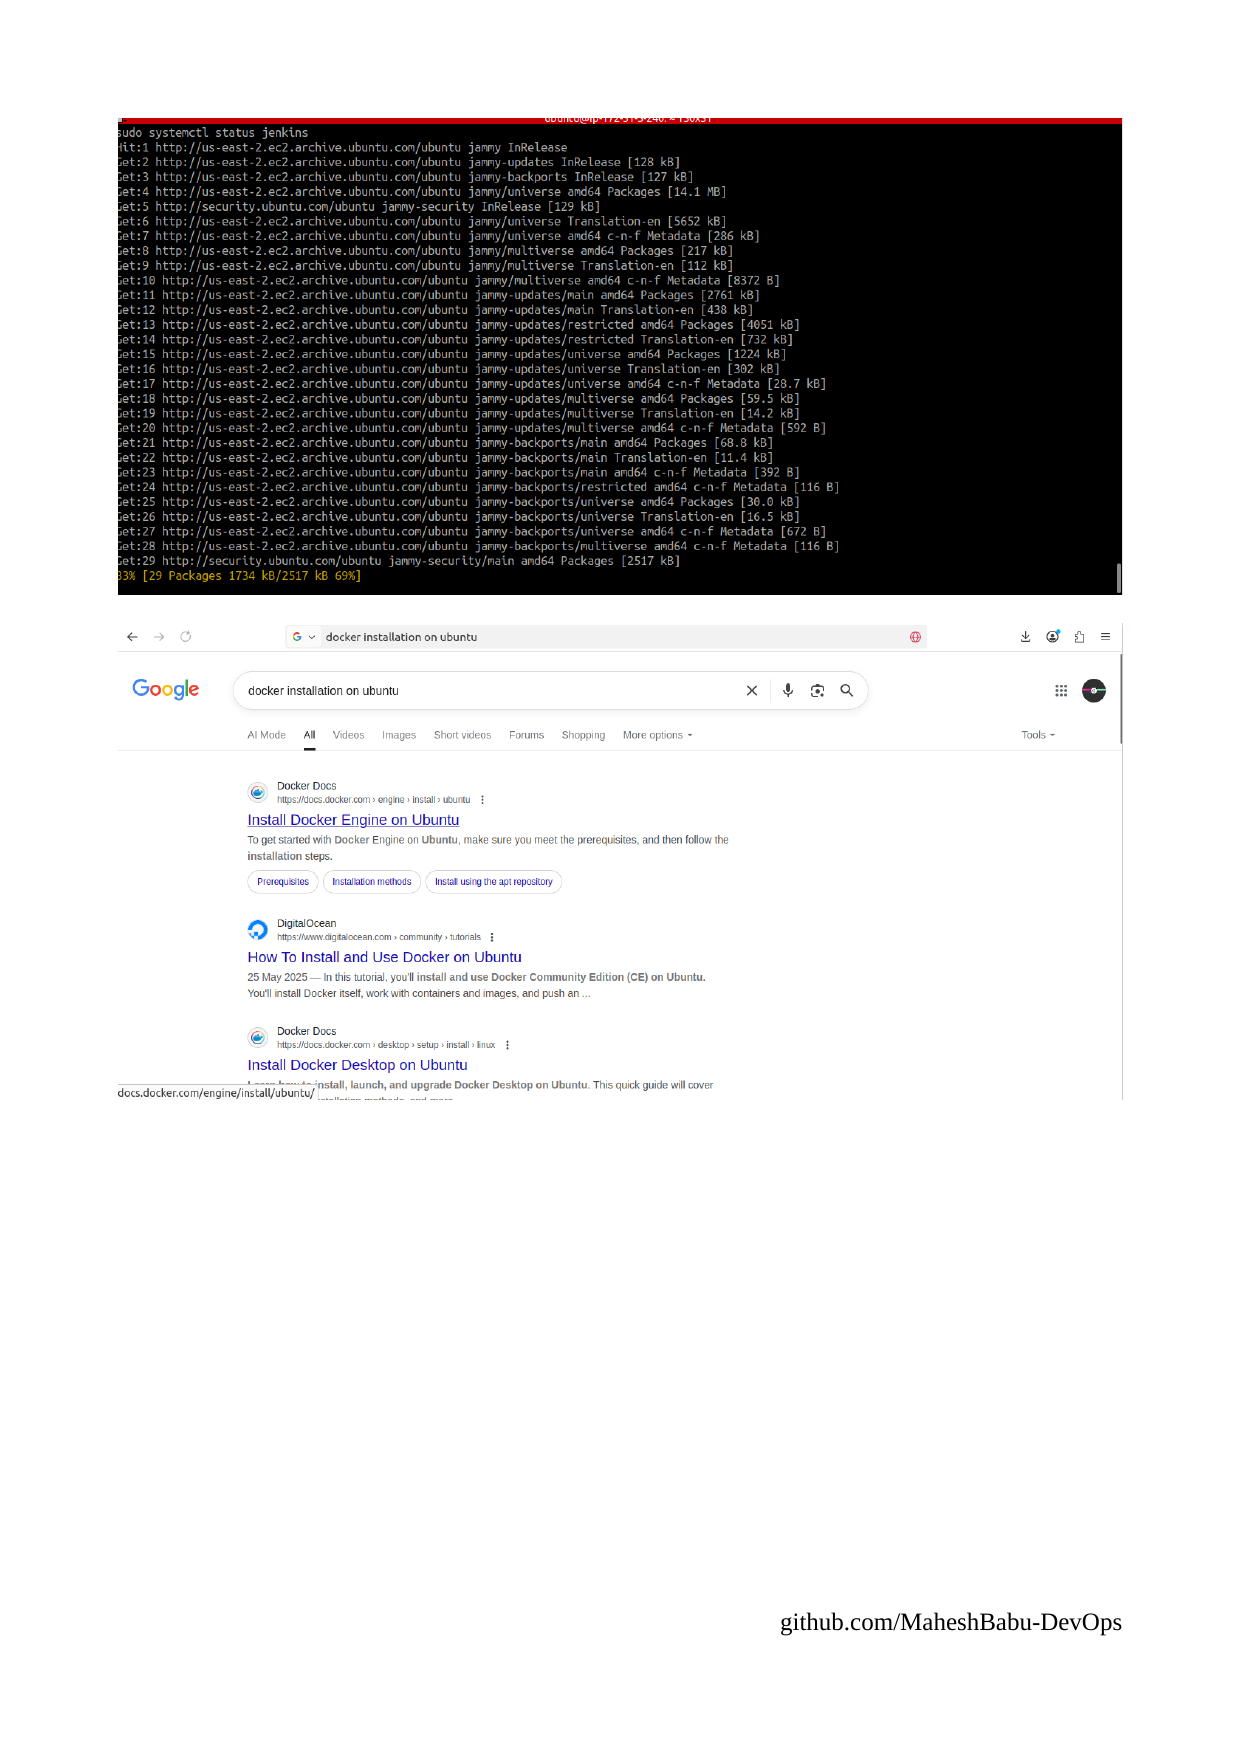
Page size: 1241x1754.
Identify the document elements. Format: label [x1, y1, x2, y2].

picture [118, 623, 1123, 1100]
picture [118, 118, 1123, 595]
